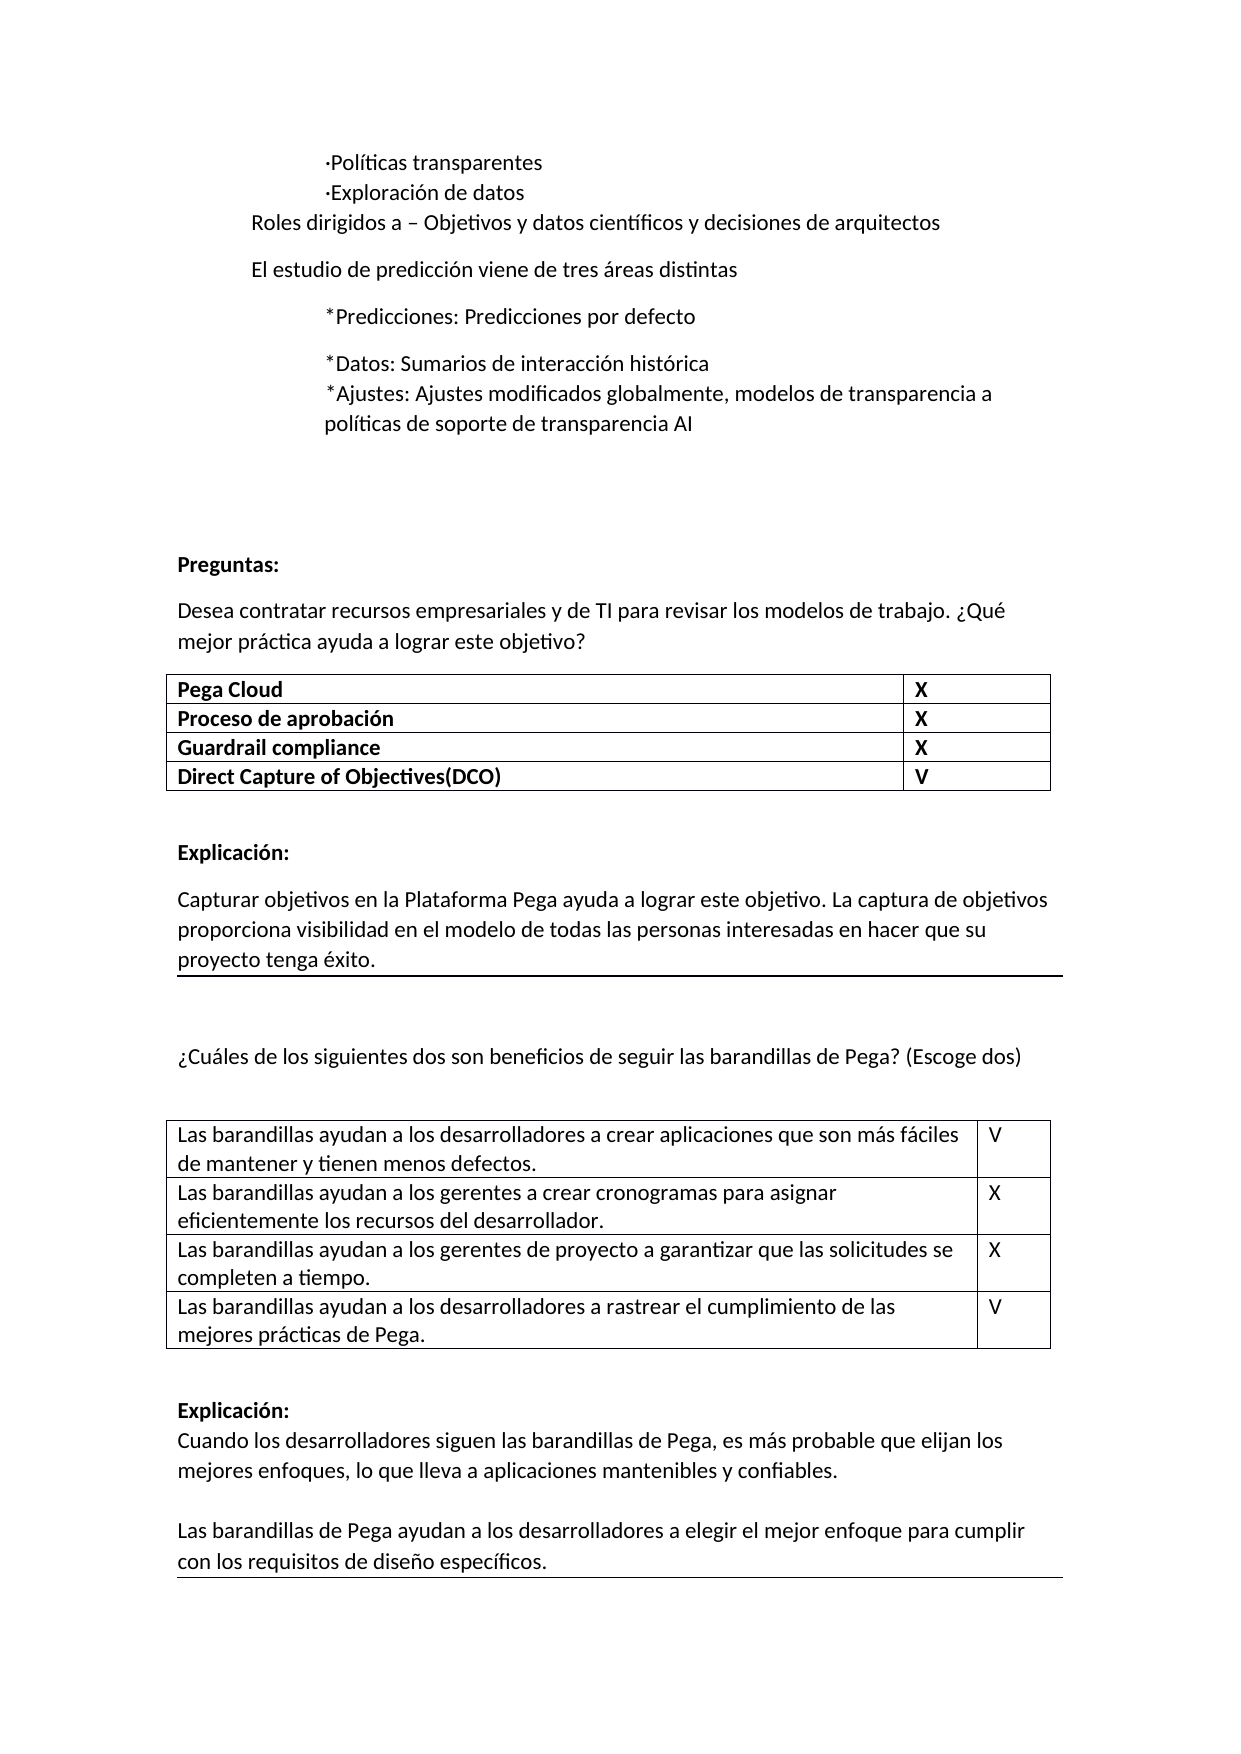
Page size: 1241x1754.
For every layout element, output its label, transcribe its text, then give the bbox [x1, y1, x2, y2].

text *Predicciones: Predicciones por defecto [251, 302, 1063, 330]
table_header Las barandillas ayudan a los desarrolladores a crear aplicaciones que son más fáciles de mantener y tienen menos defectos. [167, 1121, 977, 1177]
text ·Políticas transparentes ·Exploración de datos Roles dirigidos a – Objetivos y datos científicos y decisiones de arquitectos [177, 148, 1063, 236]
table_cell V [978, 1292, 1050, 1348]
table_cell X [978, 1235, 1050, 1291]
table_cell Las barandillas ayudan a los desarrolladores a rastrear el cumplimiento de las mejores prácticas de Pega. [167, 1292, 977, 1348]
table_cell Proceso de aprobación [167, 704, 903, 732]
table_header Pega Cloud [167, 675, 903, 703]
text Preguntas: [177, 550, 1063, 578]
table_cell Direct Capture of Objectives(DCO) [167, 762, 903, 790]
text Capturar objetivos en la Plataforma Pega ayuda a lograr este objetivo. La captura de objetivos proporciona visibilidad en el modelo de todas las personas interesadas en hacer que su proyecto tenga éxito. [177, 885, 1063, 975]
text Desea contratar recursos empresariales y de TI para revisar los modelos de trabajo. ¿Qué mejor práctica ayuda a lograr este objetivo? [177, 597, 1063, 655]
table_cell Las barandillas ayudan a los gerentes de proyecto a garantizar que las solicitudes se completen a tiempo. [167, 1235, 977, 1291]
table_cell X [978, 1178, 1050, 1234]
text ¿Cuáles de los siguientes dos son beneficios de seguir las barandillas de Pega? (Escoge dos) [177, 1042, 1063, 1101]
table_cell Las barandillas ayudan a los gerentes a crear cronogramas para asignar eficientemente los recursos del desarrollador. [167, 1178, 977, 1234]
table_header X [904, 675, 1050, 703]
table_cell V [904, 762, 1050, 790]
text El estudio de predicción viene de tres áreas distintas [177, 255, 1063, 283]
text Explicación: [177, 838, 1063, 866]
table_header V [978, 1121, 1050, 1177]
table_cell Guardrail compliance [167, 733, 903, 761]
table_cell X [904, 733, 1050, 761]
text *Datos: Sumarios de interacción histórica *Ajustes: Ajustes modificados globalmente, modelos de transparencia a políticas de soporte de transparencia AI [324, 349, 1063, 437]
table_cell X [904, 704, 1050, 732]
text Explicación: Cuando los desarrolladores siguen las barandillas de Pega, es más probable que elijan los mejores enfoques, lo que lleva a aplicaciones mantenibles y confiables. Las barandillas de Pega ayudan a los desarrolladores a elegir el mejor enfoque para cumplir con los requisitos de diseño específicos. [177, 1396, 1063, 1577]
